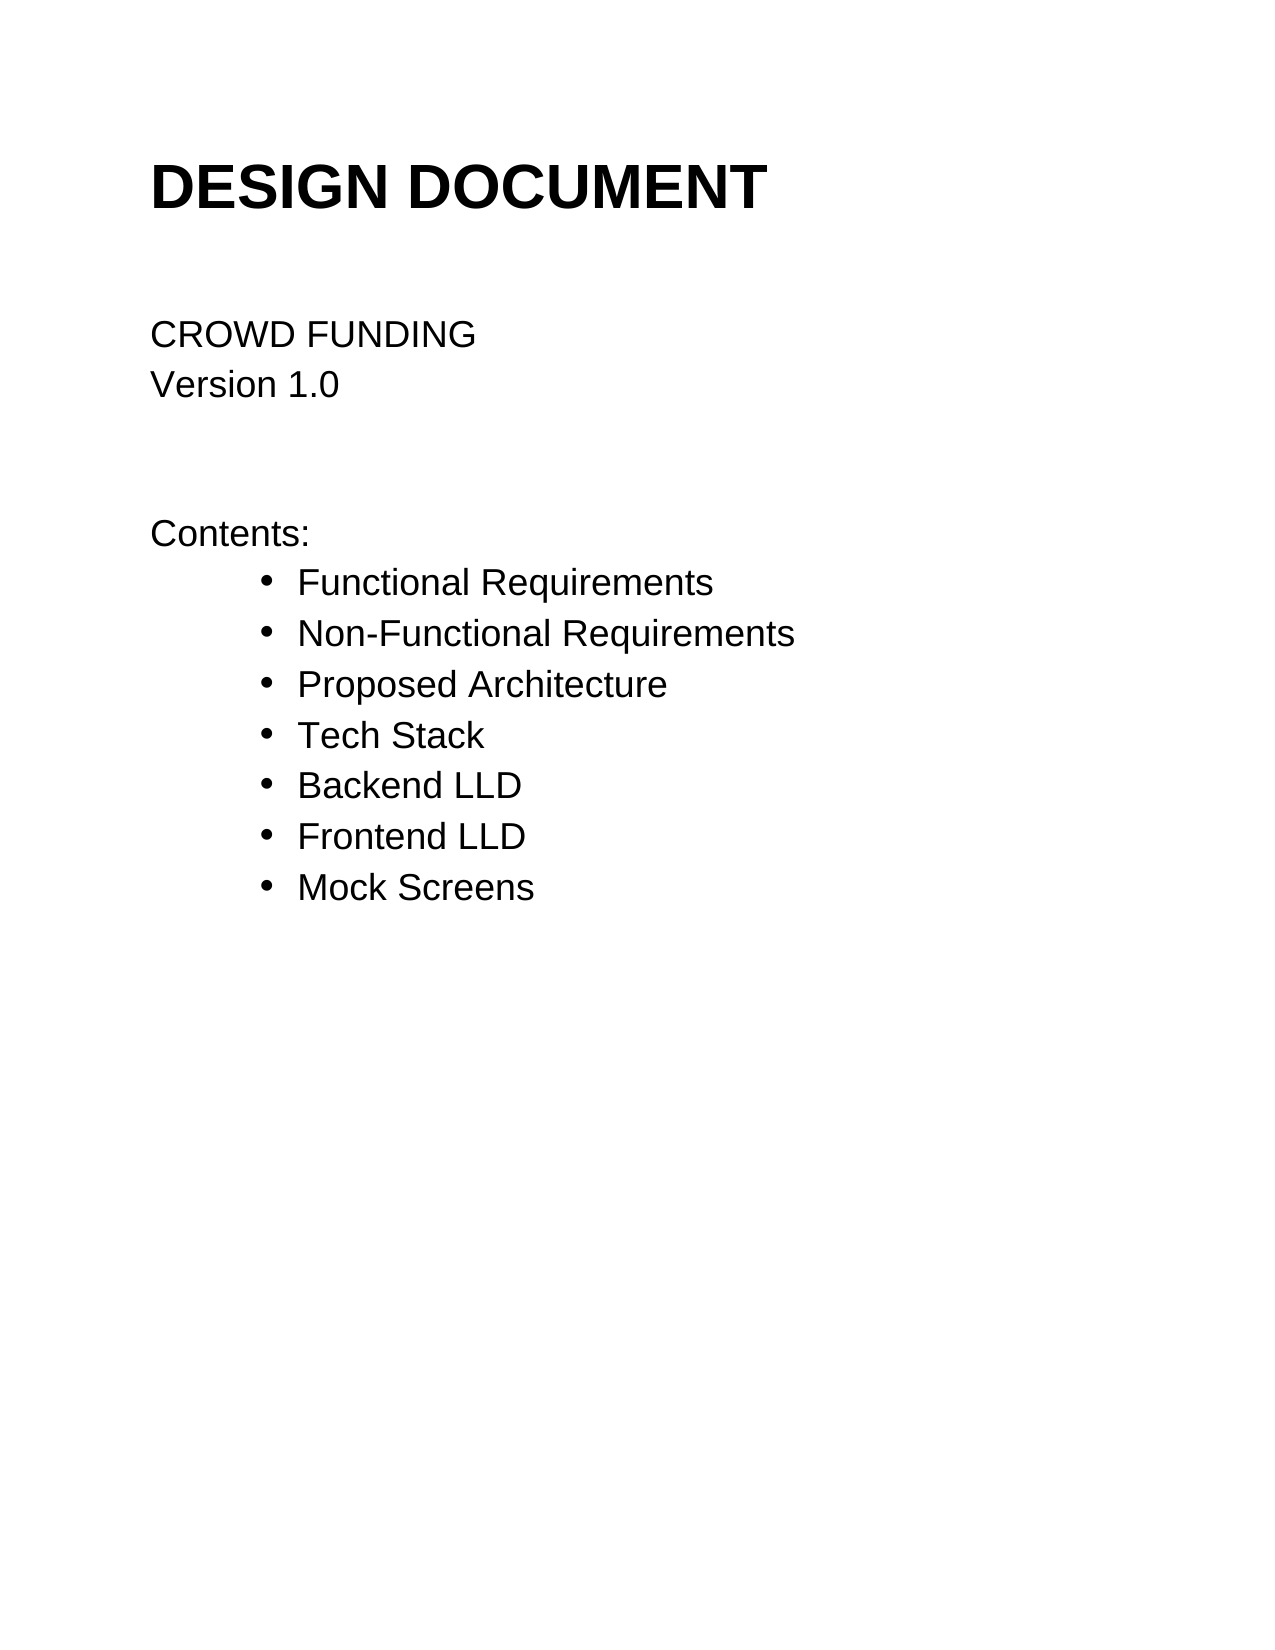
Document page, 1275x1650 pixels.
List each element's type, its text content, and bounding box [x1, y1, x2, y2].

list Non-Functional Requirements [259, 611, 1125, 655]
text Version 1.0 [150, 362, 1125, 405]
list Proposed Architecture [259, 662, 1125, 706]
text CROWD FUNDING [150, 312, 1125, 356]
list Frontend LLD [259, 814, 1125, 859]
text DESIGN DOCUMENT [150, 150, 1125, 222]
list Backend LLD [259, 764, 1125, 808]
list Tech Stack [259, 713, 1125, 757]
list Mock Screens [259, 865, 1125, 909]
list Functional Requirements [259, 560, 1125, 604]
text Contents: [150, 511, 1125, 554]
